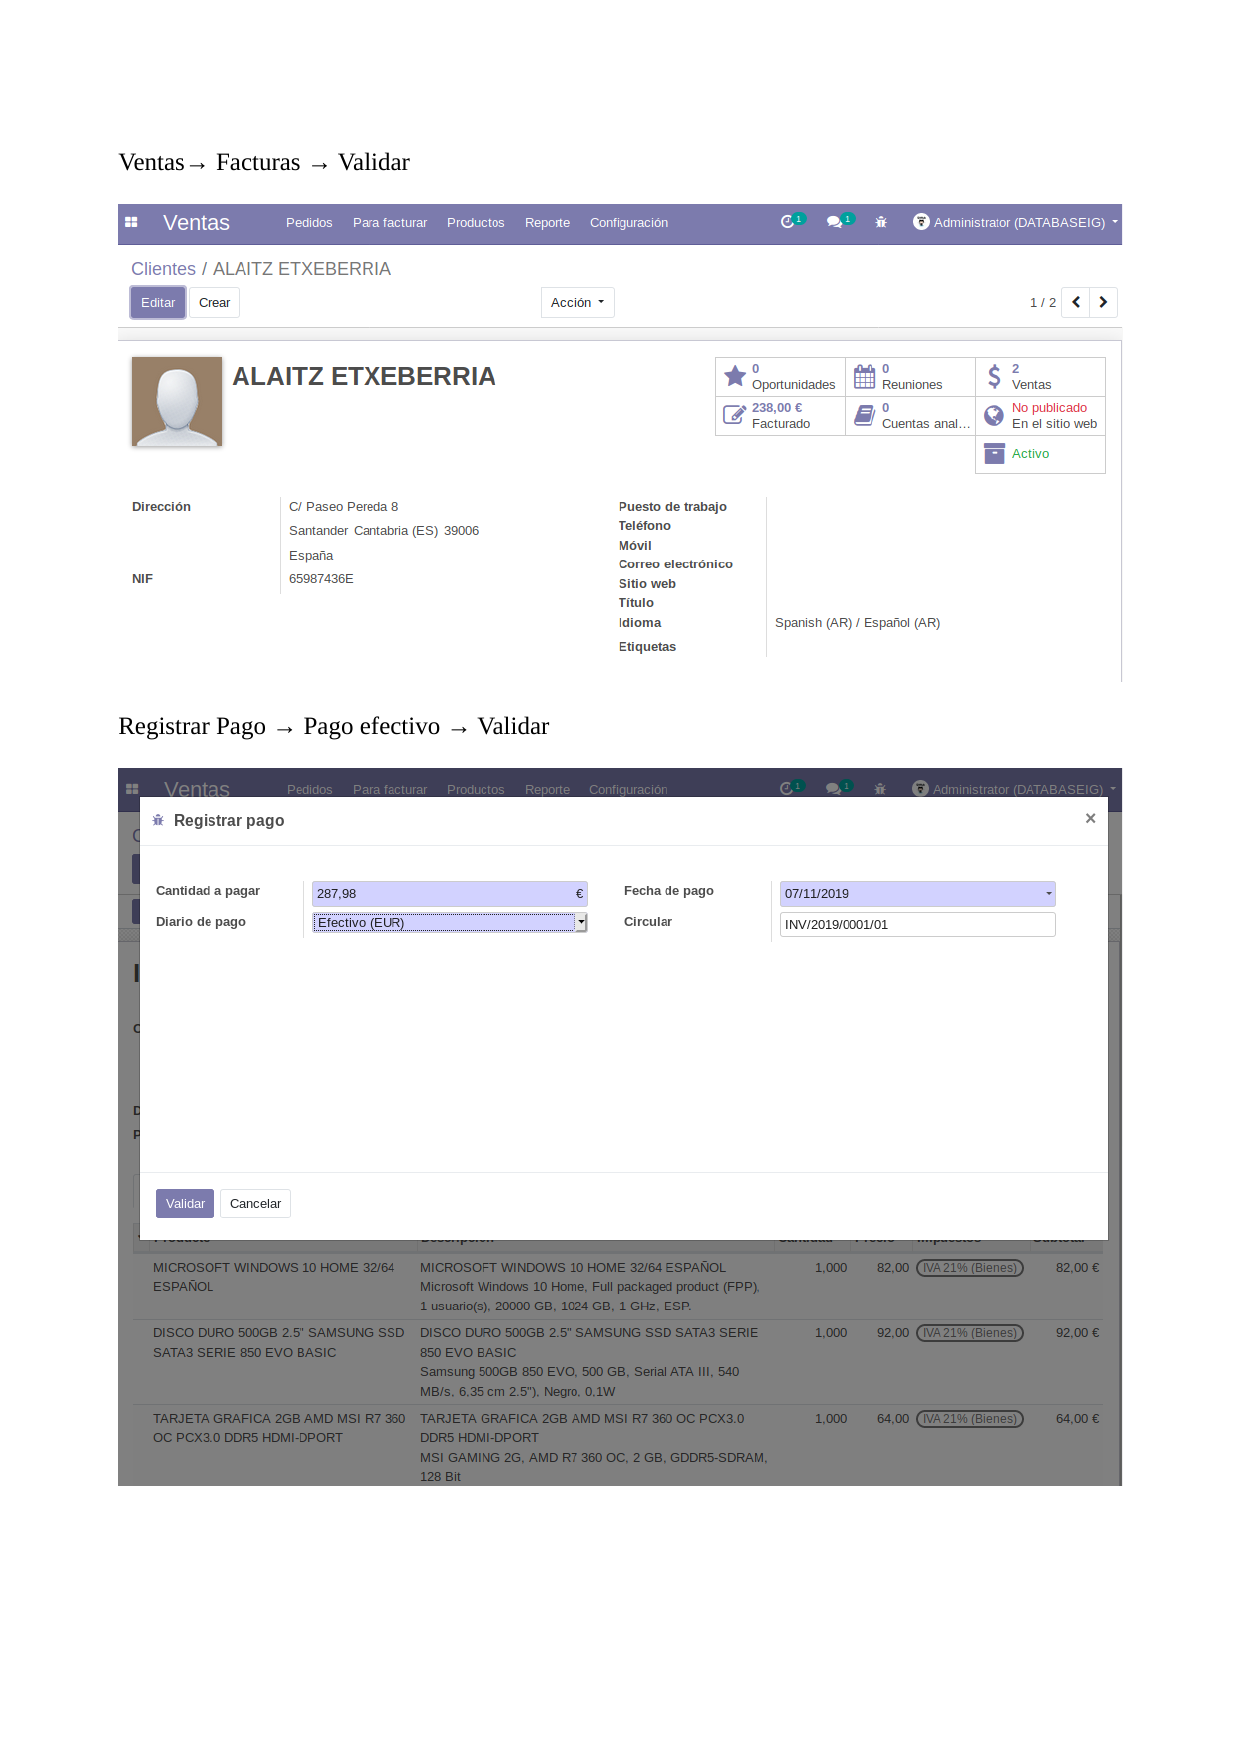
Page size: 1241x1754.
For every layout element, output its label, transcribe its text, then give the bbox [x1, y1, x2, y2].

text Ventas→ Facturas → Validar [118, 147, 1122, 176]
picture [118, 204, 1123, 682]
picture [118, 768, 1123, 1486]
text Registrar Pago → Pago efectivo → Validar [118, 711, 1122, 739]
